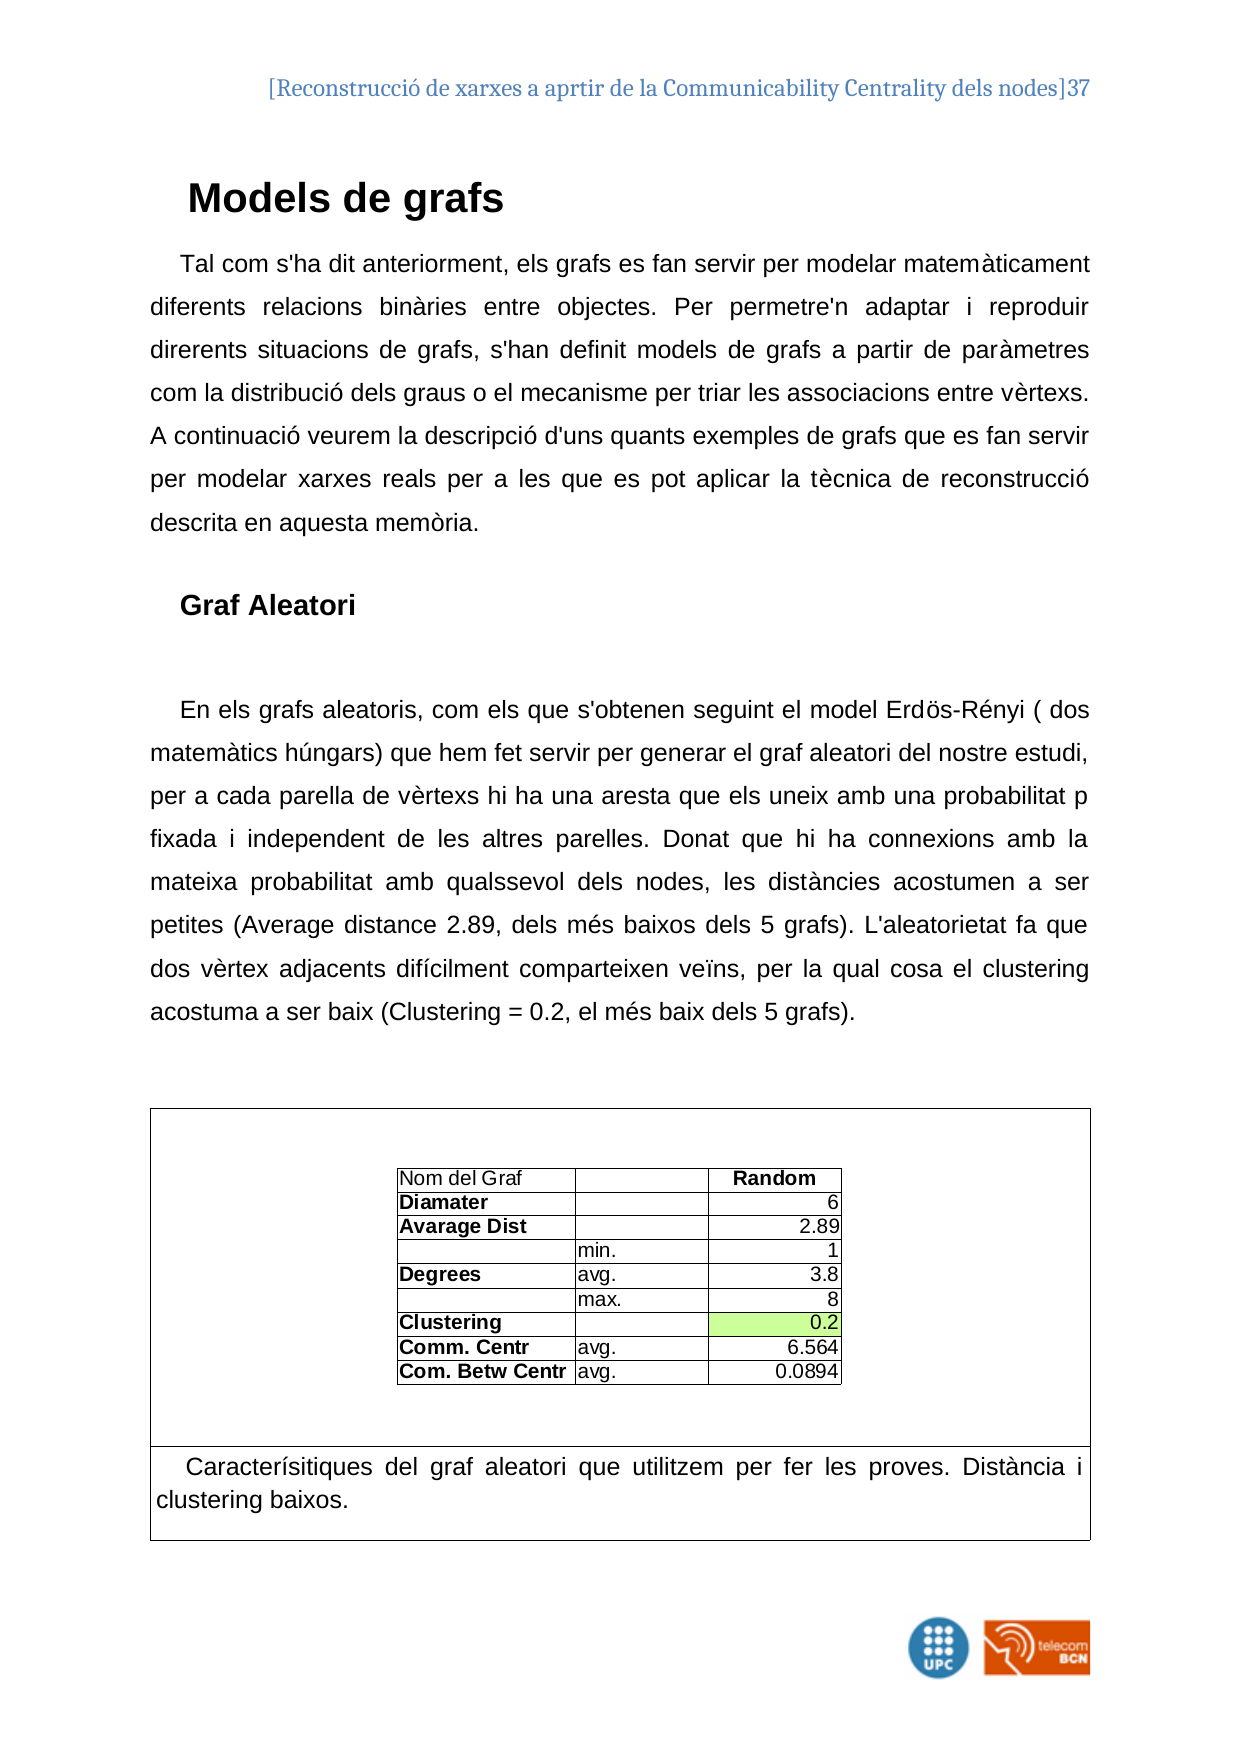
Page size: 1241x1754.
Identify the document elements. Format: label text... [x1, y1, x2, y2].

picture [904, 1614, 1091, 1681]
table_header [151, 1109, 1090, 1446]
text Tal com s'ha dit anteriorment, els grafs es fan servir per modelar matemàticament diferents relacions binàries entre objectes. Per permetre'n adaptar i reproduir direrents situacions de grafs, s'han definit models de grafs a partir de paràmetres com la distribució dels graus o el mecanisme per triar les associacions entre vèrtexs. A continuació veurem la descripció d'uns quants exemples de grafs que es fan servir per modelar xarxes reals per a les que es pot aplicar la tècnica de reconstrucció descrita en aquesta memòria. [150, 249, 1090, 536]
subtitle Graf Aleatori [150, 588, 1090, 622]
subtitle Models de grafs [187, 173, 1090, 221]
table_cell Caracterísitiques del graf aleatori que utilitzem per fer les proves. Distància i clustering baixos. [151, 1447, 1090, 1540]
text En els grafs aleatoris, com els que s'obtenen seguint el model Erdös-Rényi ( dos matemàtics húngars) que hem fet servir per generar el graf aleatori del nostre estudi, per a cada parella de vèrtexs hi ha una aresta que els uneix amb una probabilitat p fixada i independent de les altres parelles. Donat que hi ha connexions amb la mateixa probabilitat amb qualssevol dels nodes, les distàncies acostumen a ser petites (Average distance 2.89, dels més baixos dels 5 grafs). L'aleatorietat fa que dos vèrtex adjacents difícilment comparteixen veïns, per la qual cosa el clustering acostuma a ser baix (Clustering = 0.2, el més baix dels 5 grafs). [150, 695, 1090, 1026]
